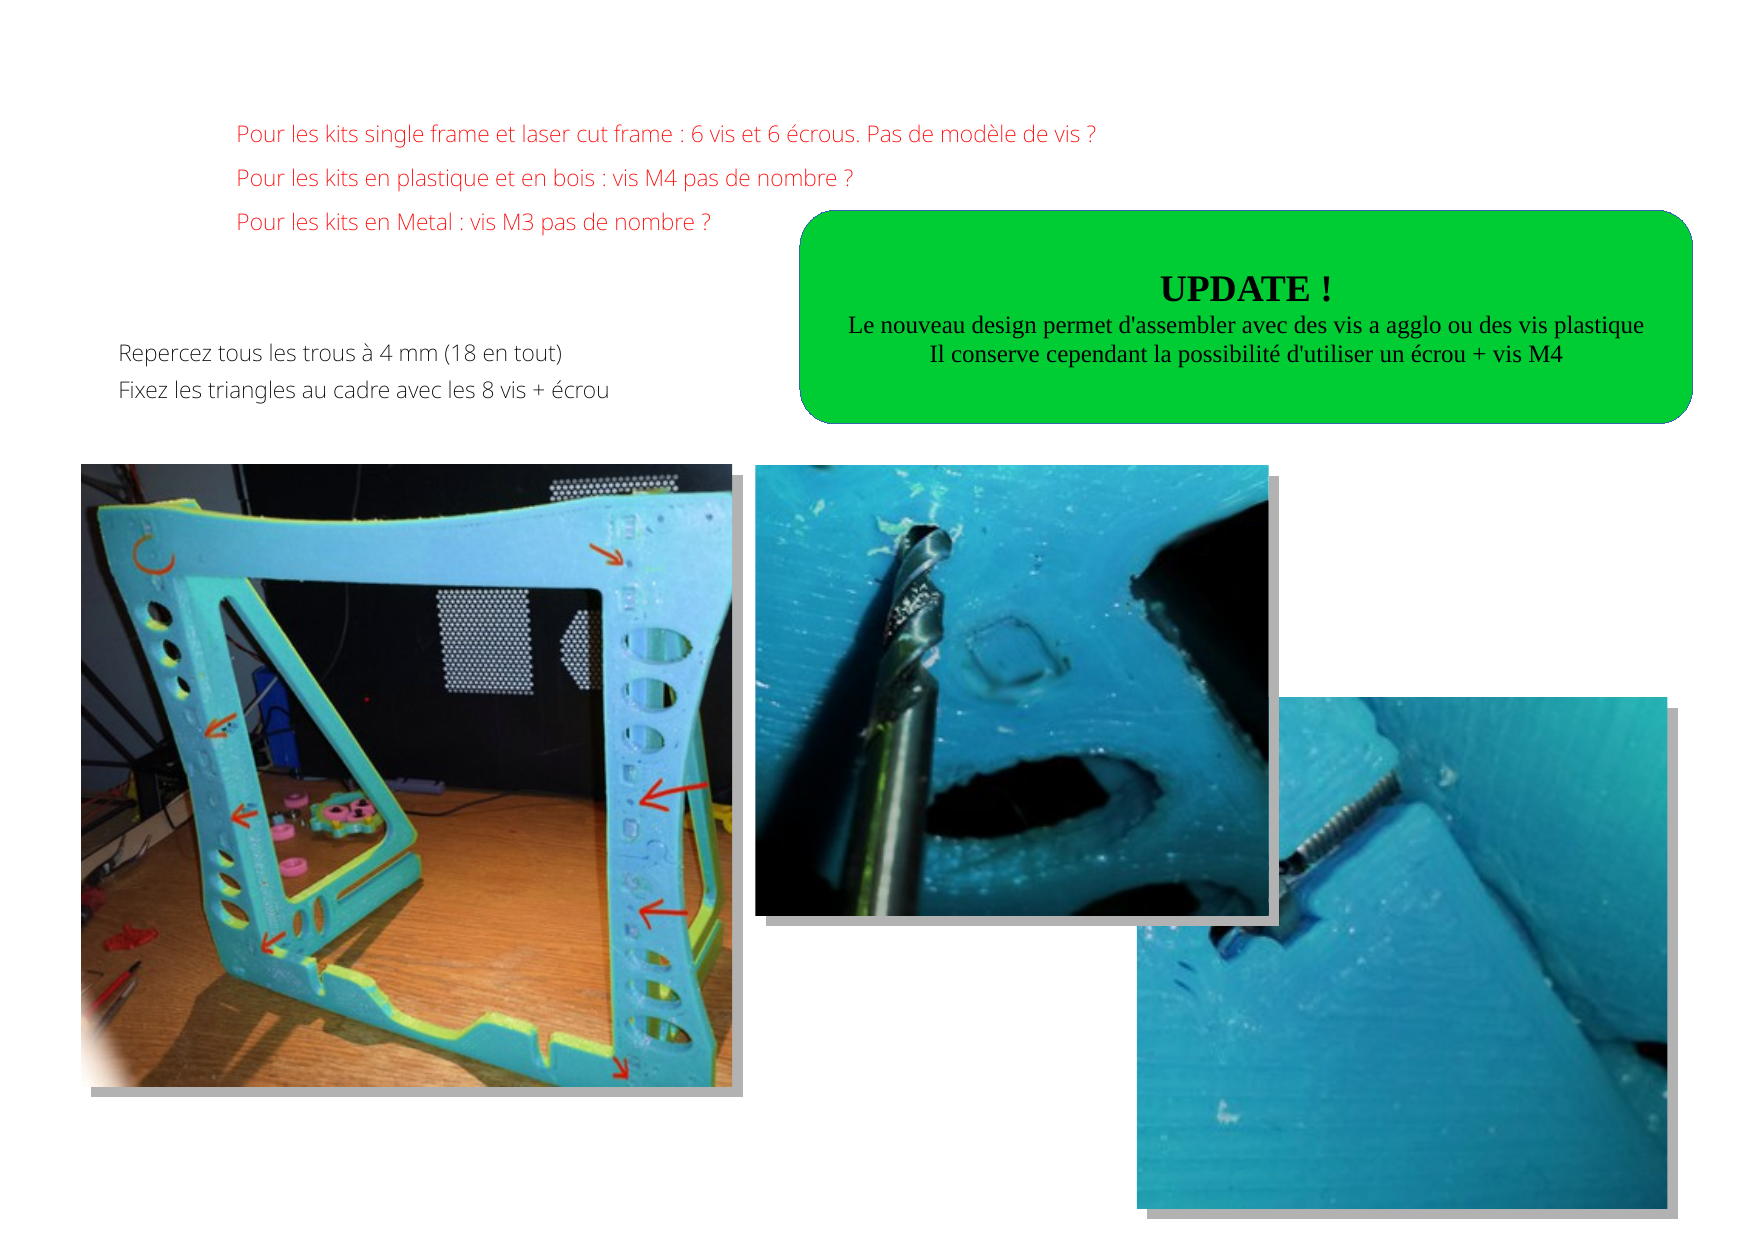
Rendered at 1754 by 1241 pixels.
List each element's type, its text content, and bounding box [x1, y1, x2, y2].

picture [1136, 697, 1668, 1209]
text Fixez les triangles au cadre avec les 8 vis + écrou [118, 374, 803, 405]
picture [81, 464, 733, 1087]
text Pour les kits en plastique et en bois : vis M4 pas de nombre ? [118, 162, 1636, 193]
picture [755, 465, 1269, 916]
text Pour les kits single frame et laser cut frame : 6 vis et 6 écrous. Pas de modèle de vis ? [118, 118, 1636, 149]
text Pour les kits en Metal : vis M3 pas de nombre ? [118, 206, 1636, 237]
text Repercez tous les trous à 4 mm (18 en tout) [118, 337, 799, 368]
